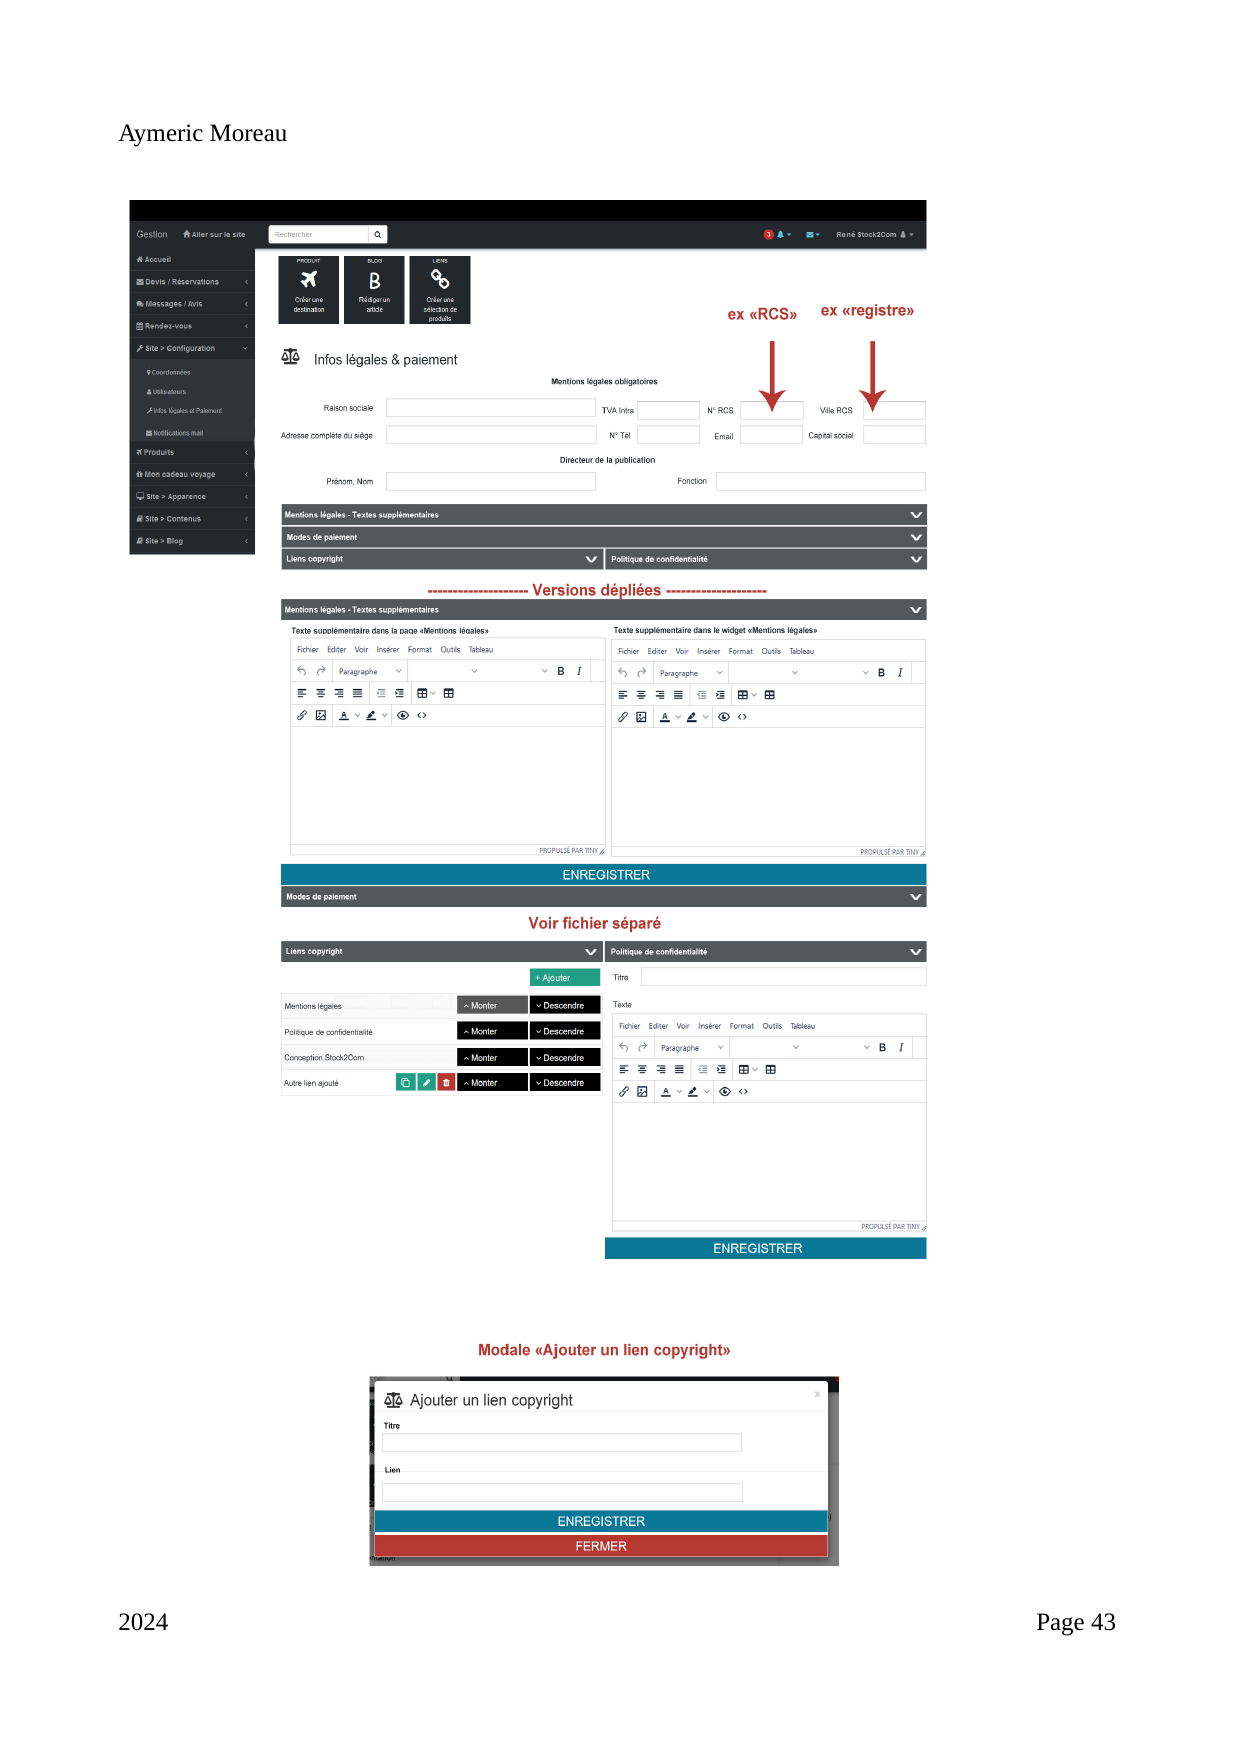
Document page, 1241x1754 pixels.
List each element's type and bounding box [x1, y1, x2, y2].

picture [119, 200, 944, 1591]
